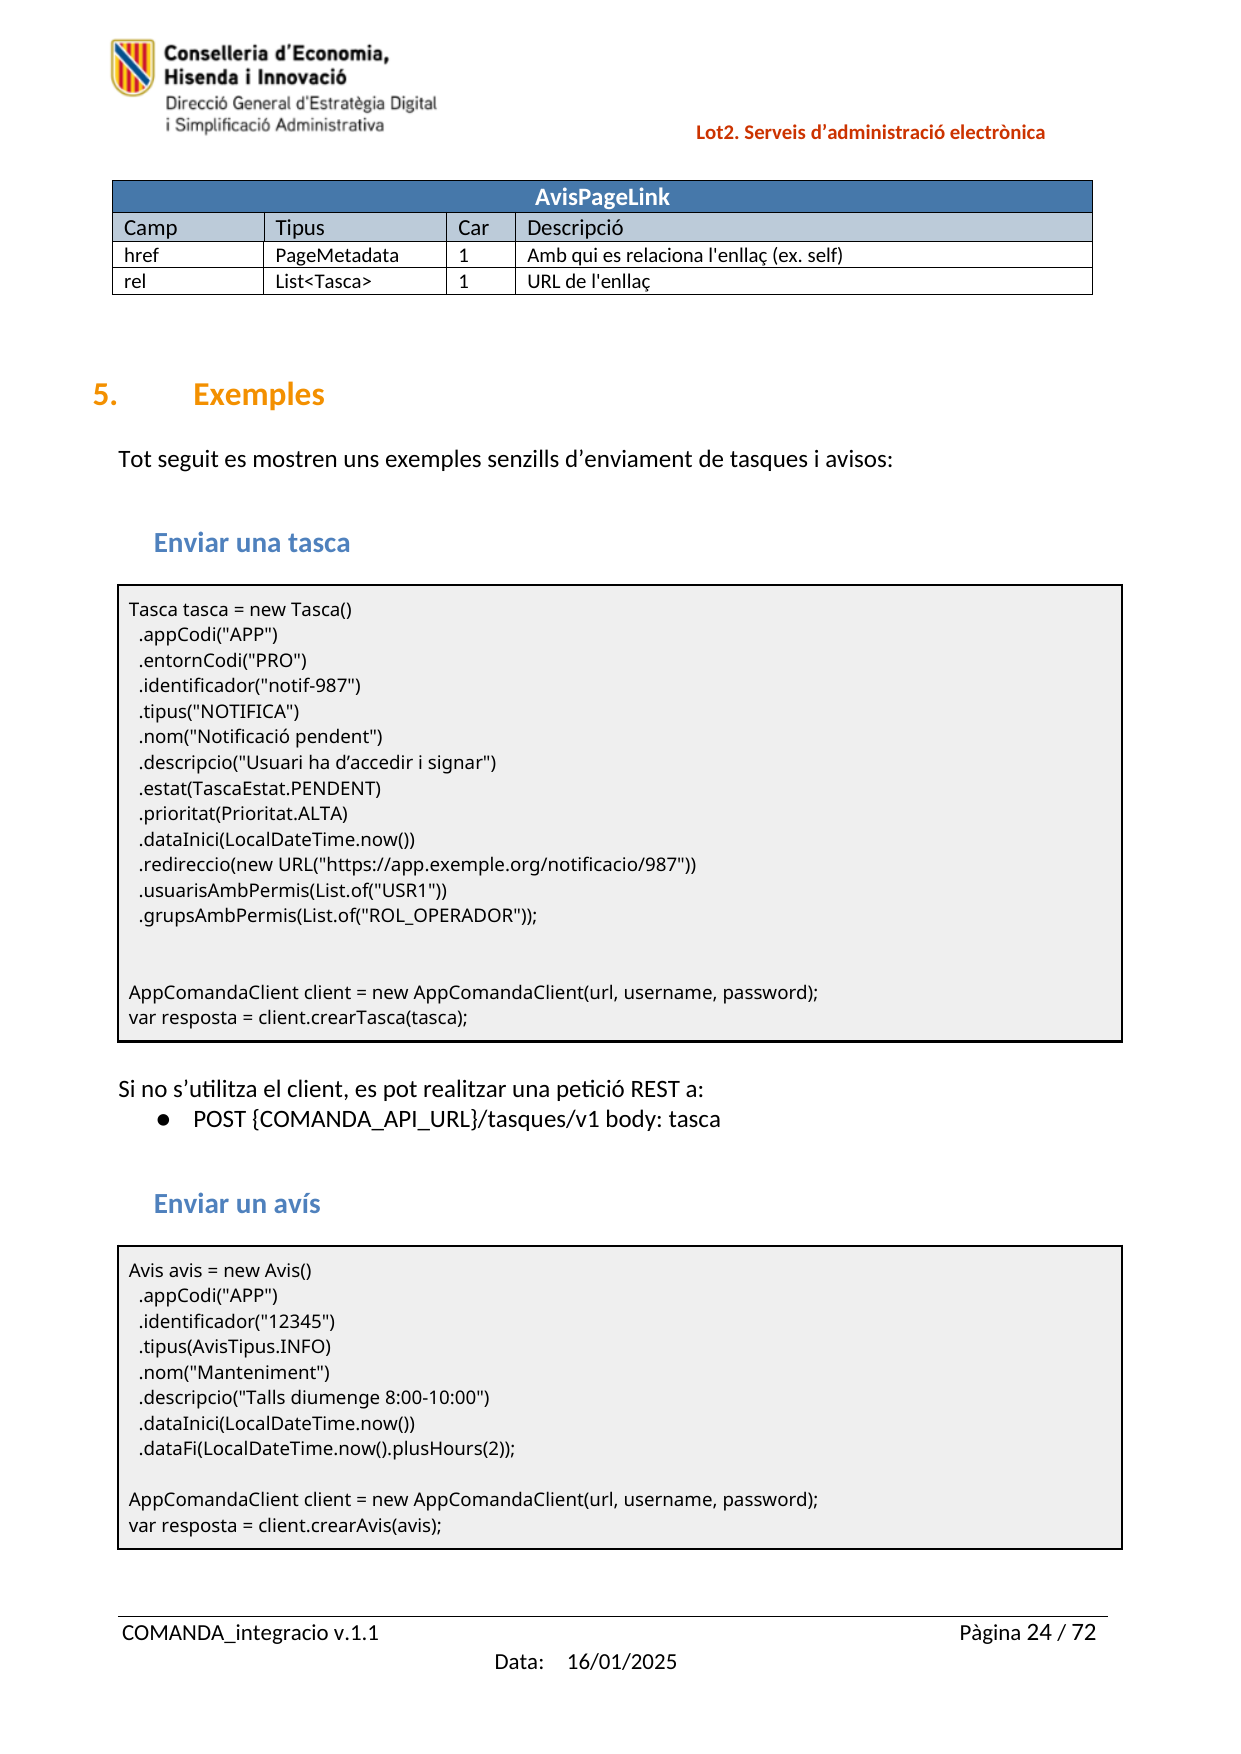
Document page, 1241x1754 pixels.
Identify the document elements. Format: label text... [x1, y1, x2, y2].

table_cell Tipus [265, 213, 446, 241]
list POST {COMANDA_API_URL}/tasques/v1 body: tasca [156, 1103, 1122, 1134]
table_cell URL de l'enllaç [516, 268, 1092, 294]
table_cell Amb qui es relaciona l'enllaç (ex. self) [516, 242, 1092, 267]
text Si no s’utilitza el client, es pot realitzar una petició REST a: [118, 1073, 1122, 1103]
table_header Avis avis = new Avis() .appCodi("APP") .identificador("12345") .tipus(AvisTipus.INFO) .nom("Manteniment") .descripcio("Talls diumenge 8:00-10:00") .dataInici(LocalDateTime.now()) .dataFi(LocalDateTime.now().plusHours(2)); AppComandaClient client = new AppComandaClient(url, username, password); var resposta = client.crearAvis(avis); [119, 1247, 1121, 1548]
table_cell 1 [447, 268, 515, 294]
table_cell rel [113, 268, 263, 294]
table_cell Car [447, 213, 515, 241]
table_cell 1 [447, 242, 515, 267]
subtitle Enviar una tasca [153, 524, 1122, 560]
table_header AvisPageLink [113, 181, 1092, 212]
text Tot seguit es mostren uns exemples senzills d’enviament de tasques i avisos: [118, 443, 1122, 473]
subtitle Exemples [118, 372, 1122, 413]
table_cell Descripció [516, 213, 1092, 241]
table_cell PageMetadata [264, 242, 446, 267]
picture [100, 26, 467, 156]
table_cell List<Tasca> [264, 268, 446, 294]
table_cell href [113, 242, 263, 267]
table_cell Camp [113, 213, 264, 241]
subtitle Enviar un avís [153, 1185, 1122, 1221]
table_header Tasca tasca = new Tasca() .appCodi("APP") .entornCodi("PRO") .identificador("notif-987") .tipus("NOTIFICA") .nom("Notificació pendent") .descripcio("Usuari ha d’accedir i signar") .estat(TascaEstat.PENDENT) .prioritat(Prioritat.ALTA) .dataInici(LocalDateTime.now()) .redireccio(new URL("https://app.exemple.org/notificacio/987")) .usuarisAmbPermis(List.of("USR1")) .grupsAmbPermis(List.of("ROL_OPERADOR")); AppComandaClient client = new AppComandaClient(url, username, password); var resposta = client.crearTasca(tasca); [119, 586, 1121, 1040]
